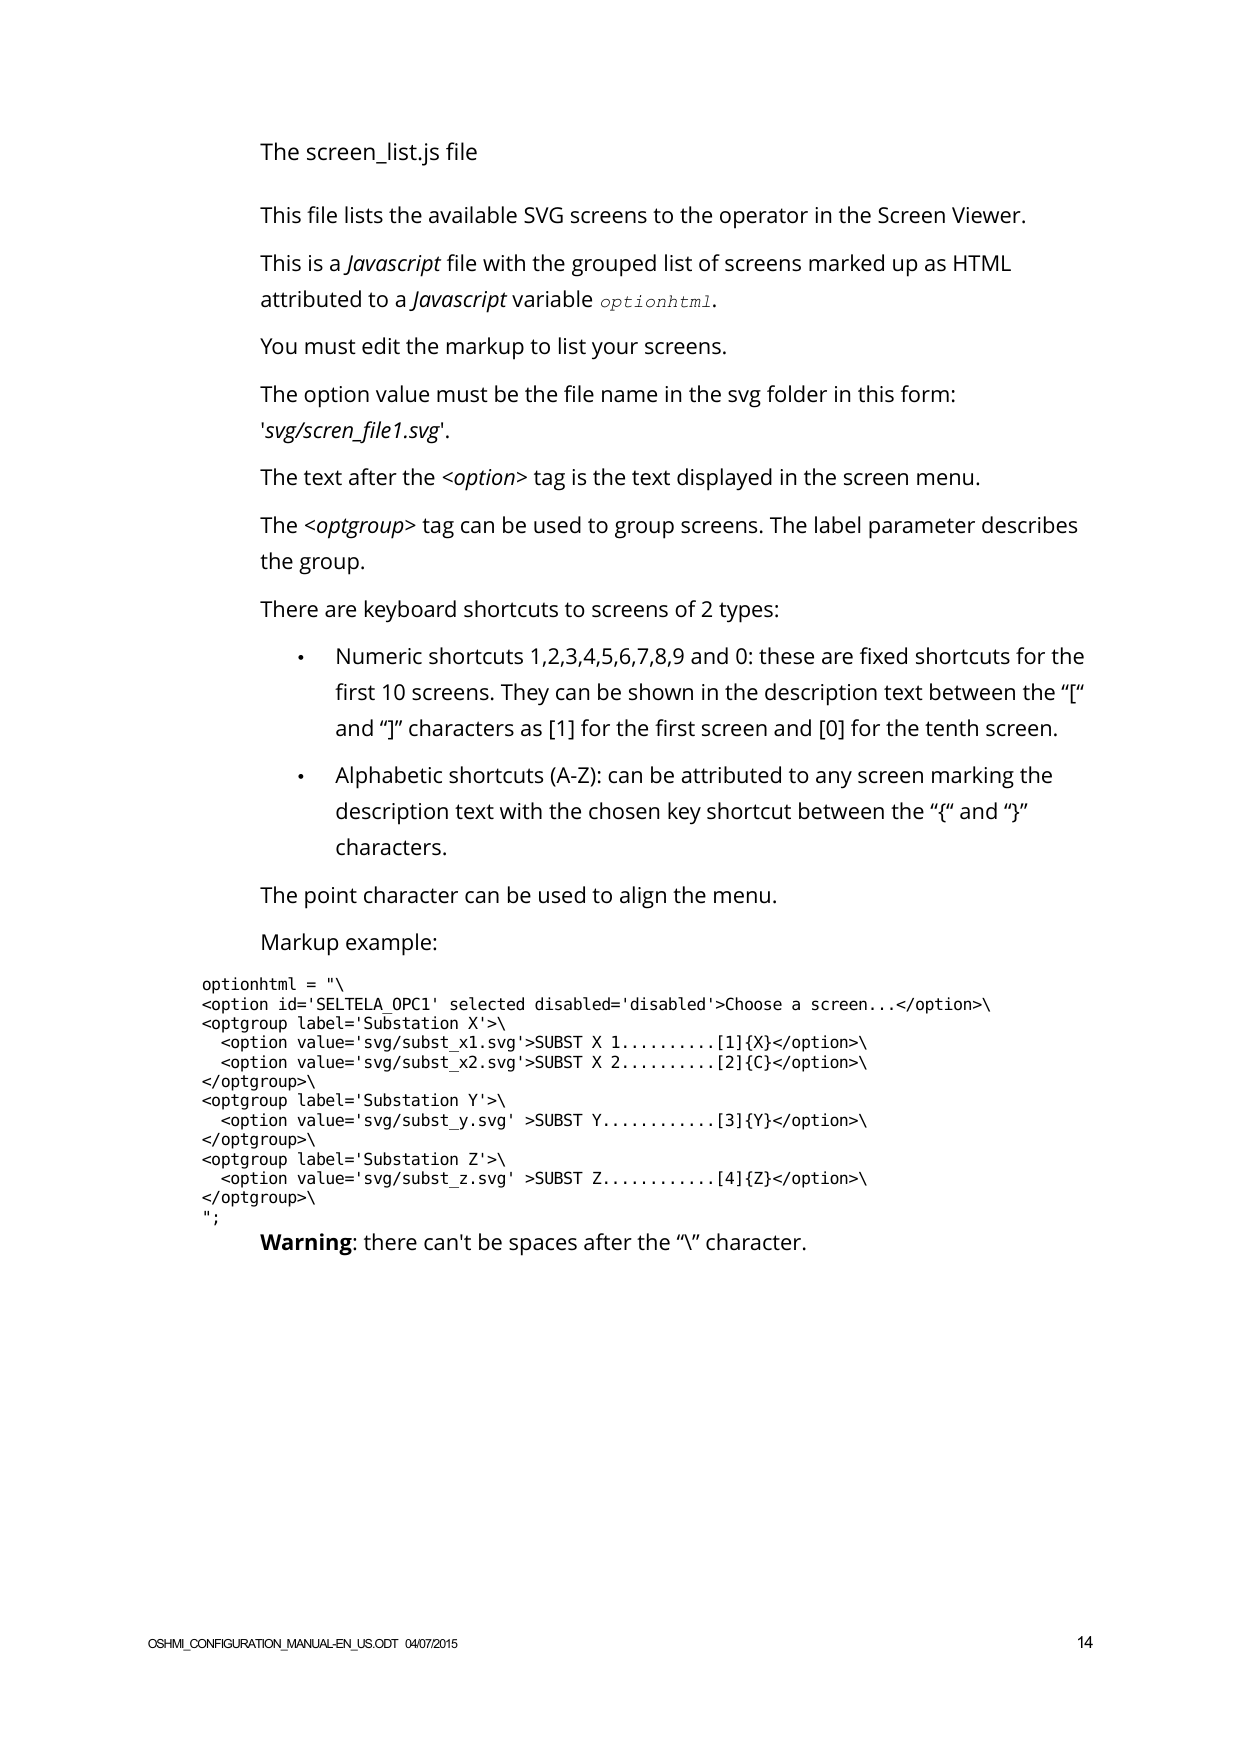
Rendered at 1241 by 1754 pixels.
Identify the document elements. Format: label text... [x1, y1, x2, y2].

list The point character can be used to align the menu. [260, 879, 1093, 909]
text There are keyboard shortcuts to screens of 2 types: [260, 593, 1093, 623]
text <option value='svg/subst_x1.svg'>SUBST X 1..........[1]{X}</option>\ [202, 1033, 1093, 1052]
list Numeric shortcuts 1,2,3,4,5,6,7,8,9 and 0: these are fixed shortcuts for the first 10 screens. They can be shown in the description text between the “[“ and “]” characters as [1] for the first screen and [0] for the tenth screen. [298, 641, 1093, 742]
text The text after the <option> tag is the text displayed in the screen menu. [260, 462, 1093, 492]
text The <optgroup> tag can be used to group screens. The label parameter describes the group. [260, 510, 1093, 576]
text </optgroup>\ [202, 1072, 1093, 1091]
text "; [202, 1207, 1093, 1227]
text </optgroup>\ [202, 1130, 1093, 1149]
text Warning: there can't be spaces after the “\” character. [260, 1227, 1093, 1257]
text This file lists the available SVG screens to the operator in the Screen Viewer. [260, 200, 1093, 230]
text This is a Javascript file with the grouped list of screens marked up as HTML attributed to a Javascript variable optionhtml. [260, 248, 1093, 313]
text </optgroup>\ [202, 1188, 1093, 1207]
text <option value='svg/subst_x2.svg'>SUBST X 2..........[2]{C}</option>\ [202, 1052, 1093, 1072]
text You must edit the markup to list your screens. [260, 331, 1093, 361]
text <option value='svg/subst_z.svg' >SUBST Z............[4]{Z}</option>\ [202, 1169, 1093, 1188]
text <option id='SELTELA_OPC1' selected disabled='disabled'>Choose a screen...</option>\ [202, 994, 1093, 1014]
subtitle The screen_list.js file [260, 136, 1093, 167]
text <optgroup label='Substation Z'>\ [202, 1149, 1093, 1169]
text <optgroup label='Substation X'>\ [202, 1014, 1093, 1033]
text <option value='svg/subst_y.svg' >SUBST Y............[3]{Y}</option>\ [202, 1111, 1093, 1130]
text <optgroup label='Substation Y'>\ [202, 1091, 1093, 1111]
text The option value must be the file name in the svg folder in this form: 'svg/scren_file1.svg'. [260, 379, 1093, 444]
text optionhtml = "\ [202, 975, 1093, 994]
text Markup example: [260, 927, 1093, 957]
list Alphabetic shortcuts (A-Z): can be attributed to any screen marking the description text with the chosen key shortcut between the “{“ and “}” characters. [298, 760, 1093, 862]
